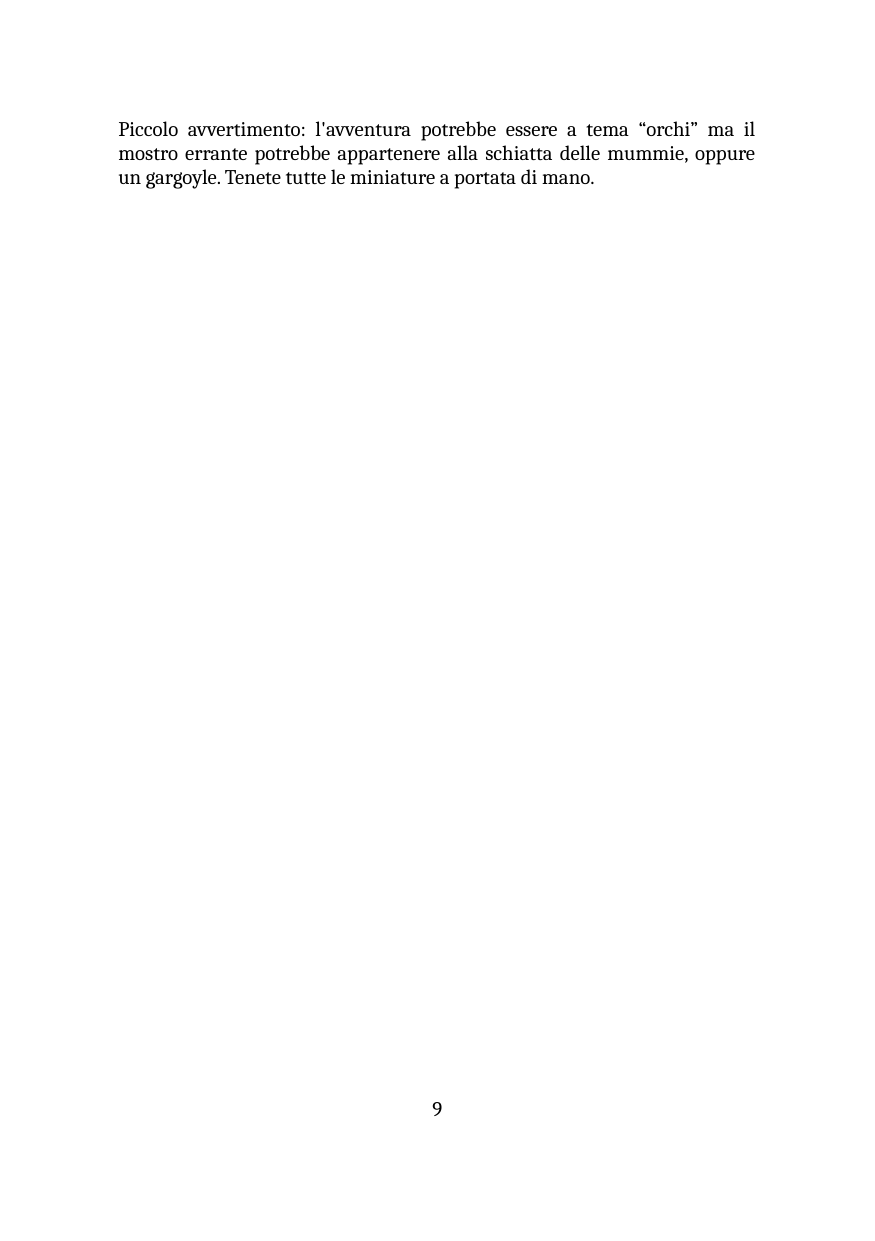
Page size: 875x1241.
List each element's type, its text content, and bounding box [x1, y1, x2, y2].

text Piccolo avvertimento: l'avventura potrebbe essere a tema “orchi” ma il mostro errante potrebbe appartenere alla schiatta delle mummie, oppure un gargoyle. Tenete tutte le miniature a portata di mano. [118, 118, 756, 190]
